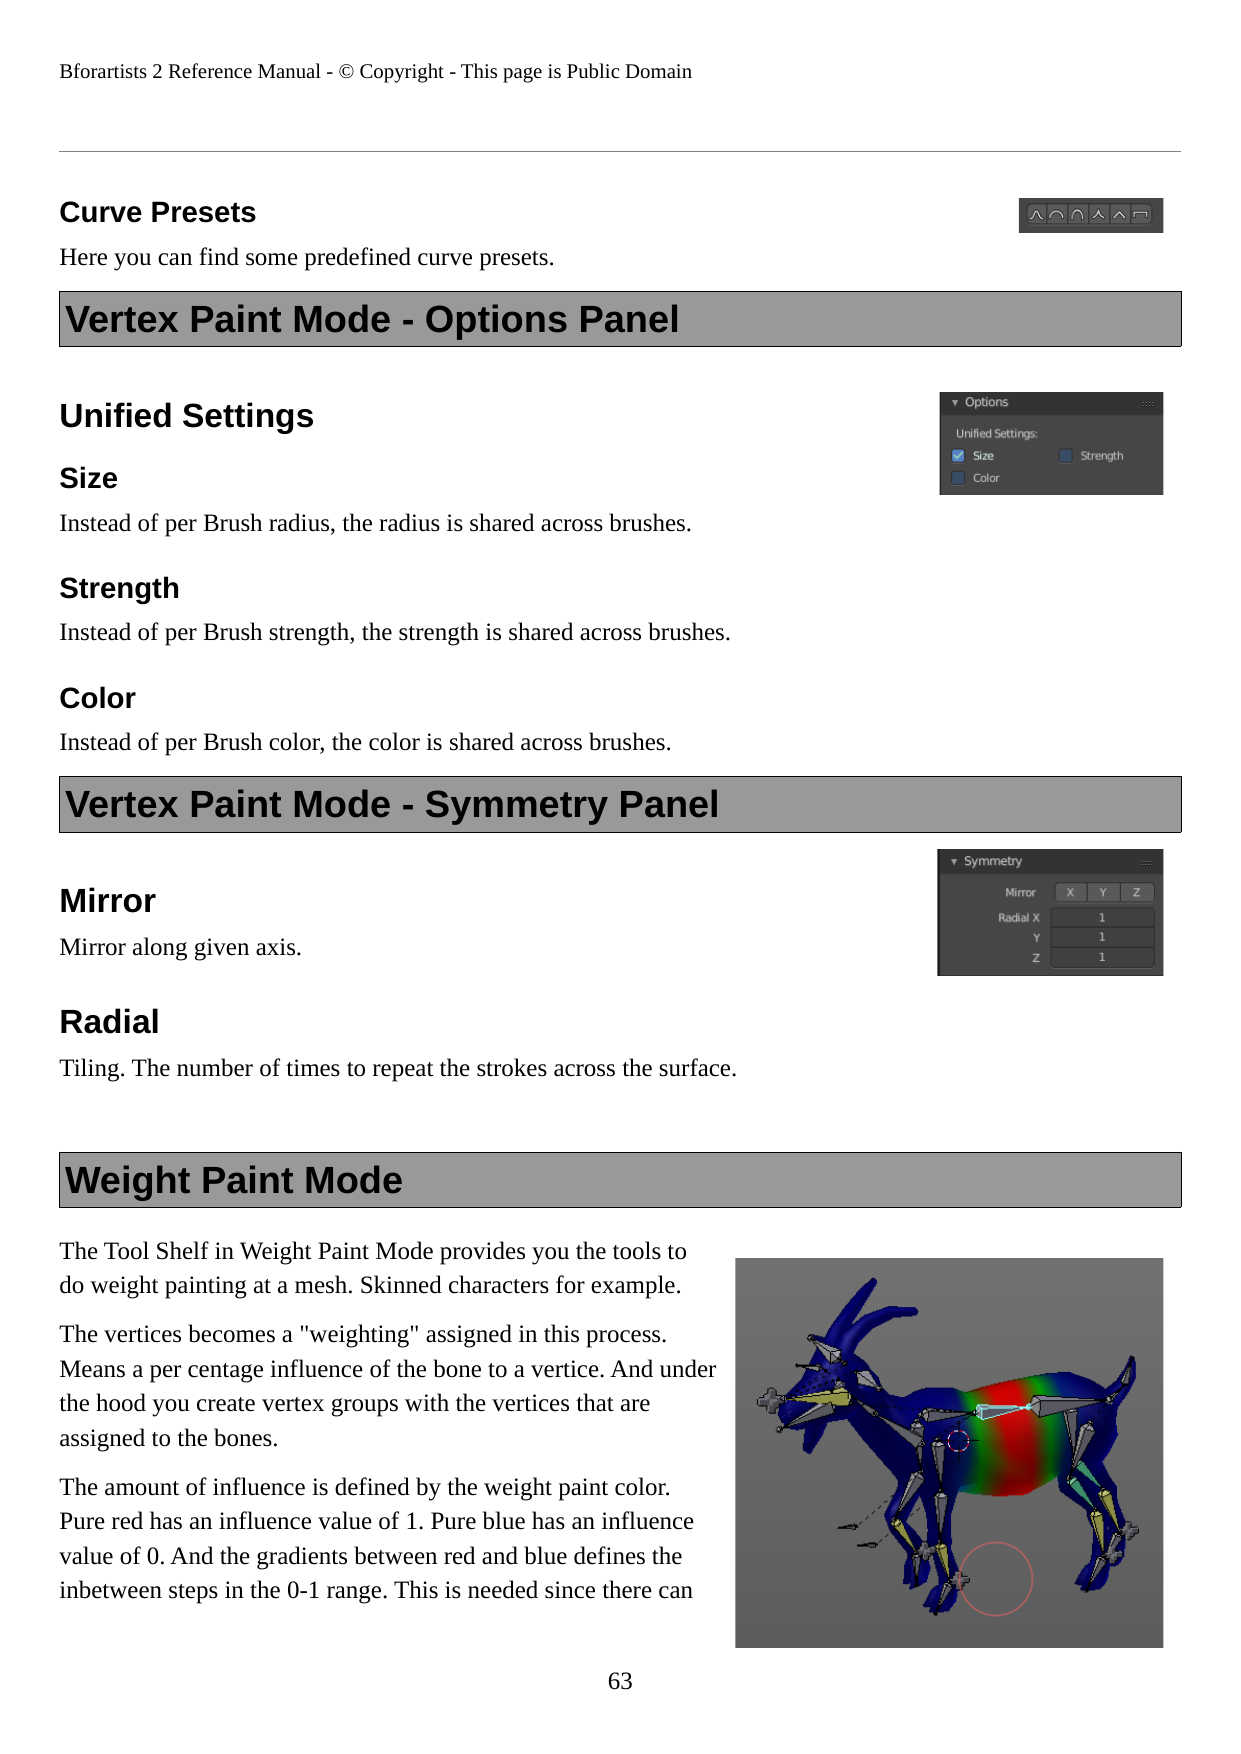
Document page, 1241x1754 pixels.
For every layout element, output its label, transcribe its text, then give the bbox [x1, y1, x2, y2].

picture [939, 392, 1164, 495]
subtitle Curve Presets [59, 195, 1181, 229]
subtitle Unified Settings [59, 396, 939, 434]
text [1164, 932, 1181, 961]
picture [1018, 198, 1164, 233]
subtitle [1164, 396, 1181, 434]
subtitle [1164, 461, 1181, 495]
text Instead of per Brush radius, the radius is shared across brushes. [59, 508, 1181, 536]
subtitle Color [59, 681, 1181, 715]
subtitle Size [59, 461, 939, 495]
text Instead of per Brush strength, the strength is shared across brushes. [59, 617, 1181, 646]
table_header Vertex Paint Mode - Options Panel [60, 292, 1181, 346]
table_header Vertex Paint Mode - Symmetry Panel [60, 777, 1181, 832]
subtitle Strength [59, 571, 1181, 605]
text The amount of influence is defined by the weight paint color. Pure red has an influence value of 1. Pure blue has an influence value of 0. And the gradients between red and blue defines the inbetween steps in the 0-1 range. This is needed since there can [59, 1472, 735, 1604]
table_header Weight Paint Mode [60, 1153, 1181, 1207]
picture [937, 849, 1164, 976]
text Tiling. The number of times to repeat the strokes across the surface. [59, 1053, 1181, 1082]
picture [735, 1258, 1164, 1648]
text Instead of per Brush color, the color is shared across brushes. [59, 727, 1181, 756]
text Mirror along given axis. [59, 932, 937, 961]
subtitle Radial [59, 1002, 1181, 1041]
text The Tool Shelf in Weight Paint Mode provides you the tools to do weight painting at a mesh. Skinned characters for example. [59, 1236, 1181, 1299]
subtitle Mirror [59, 881, 937, 920]
subtitle [1164, 881, 1181, 920]
text Here you can find some predefined curve presets. [59, 242, 1181, 270]
text The vertices becomes a "weighting" assigned in this process. Means a per centage influence of the bone to a vertice. And under the hood you create vertex groups with the vertices that are assigned to the bones. [59, 1319, 735, 1451]
